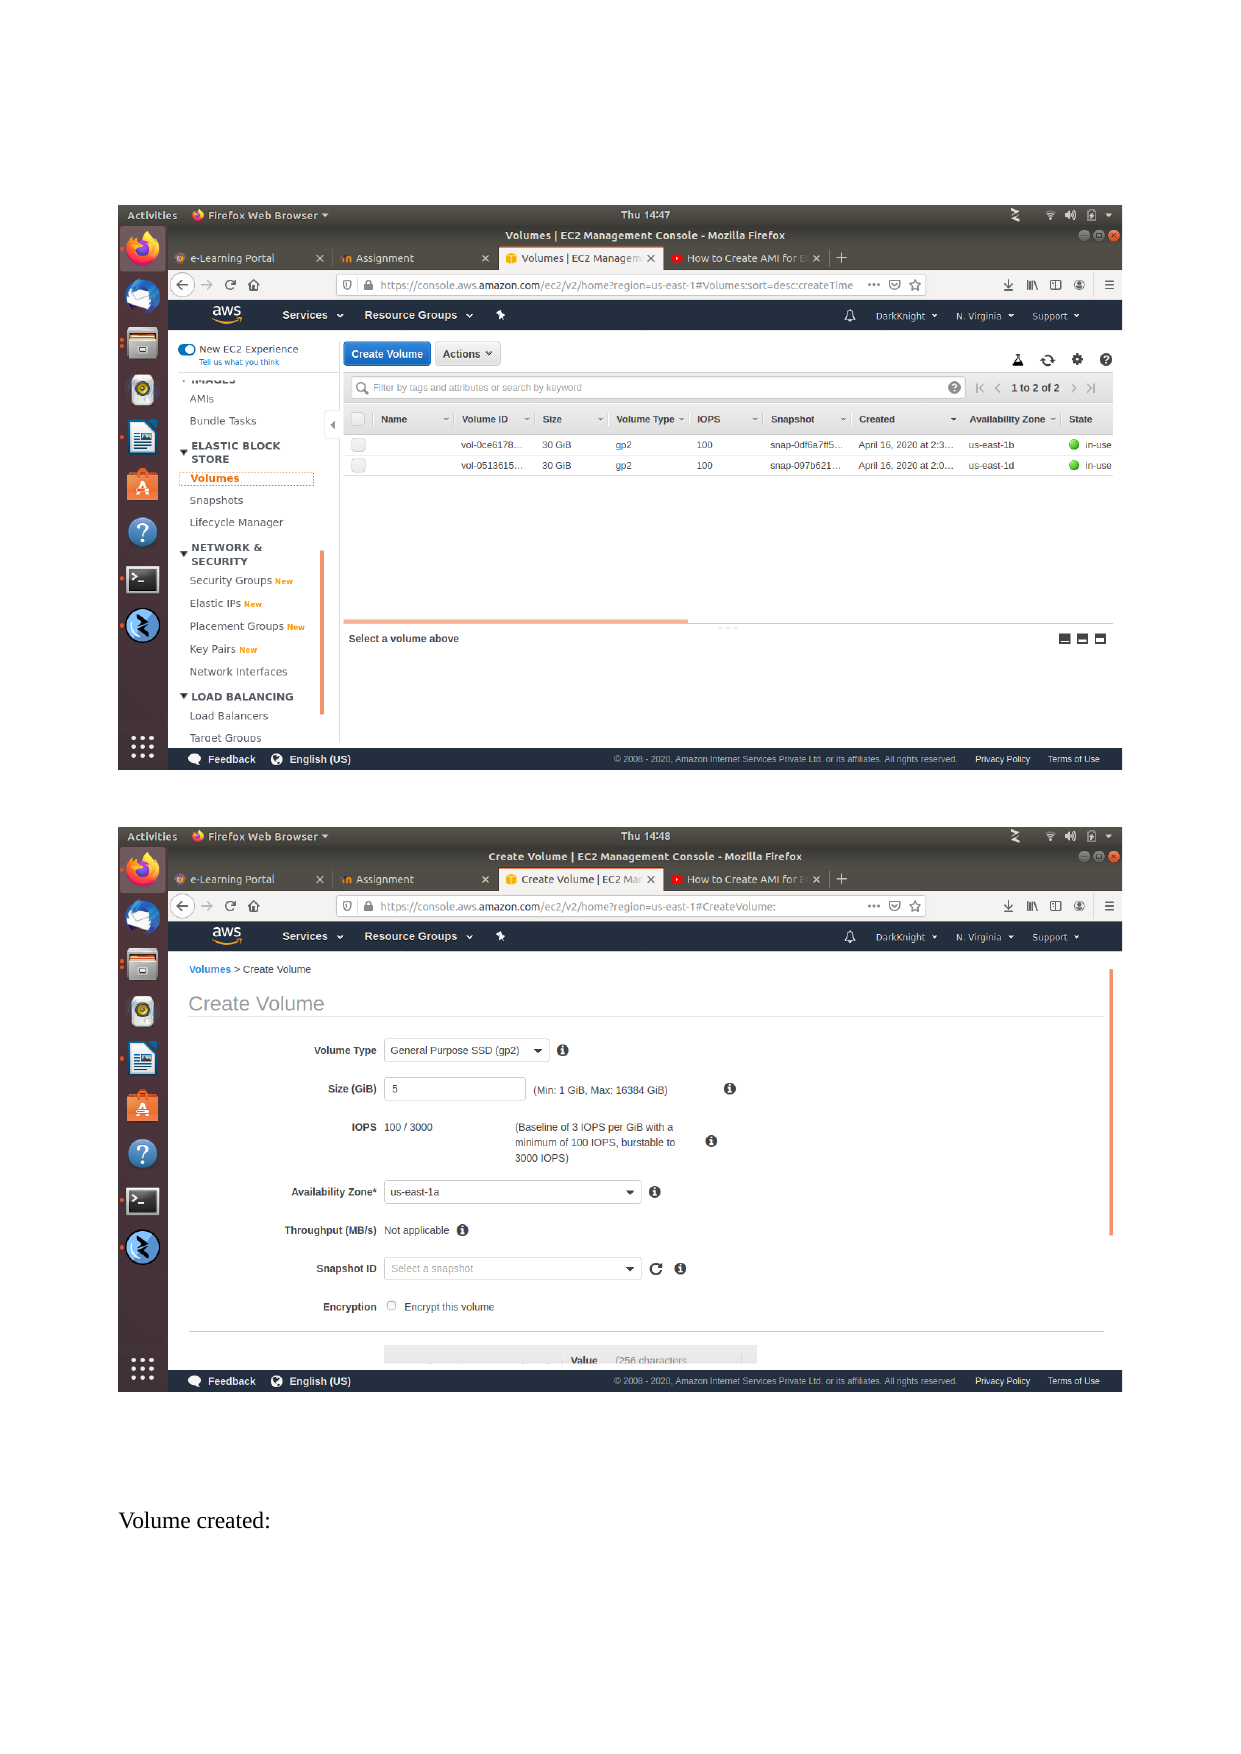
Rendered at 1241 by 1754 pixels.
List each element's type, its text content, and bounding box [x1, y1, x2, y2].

text Volume created: [118, 1506, 1122, 1533]
picture [118, 205, 1123, 770]
picture [118, 827, 1123, 1392]
